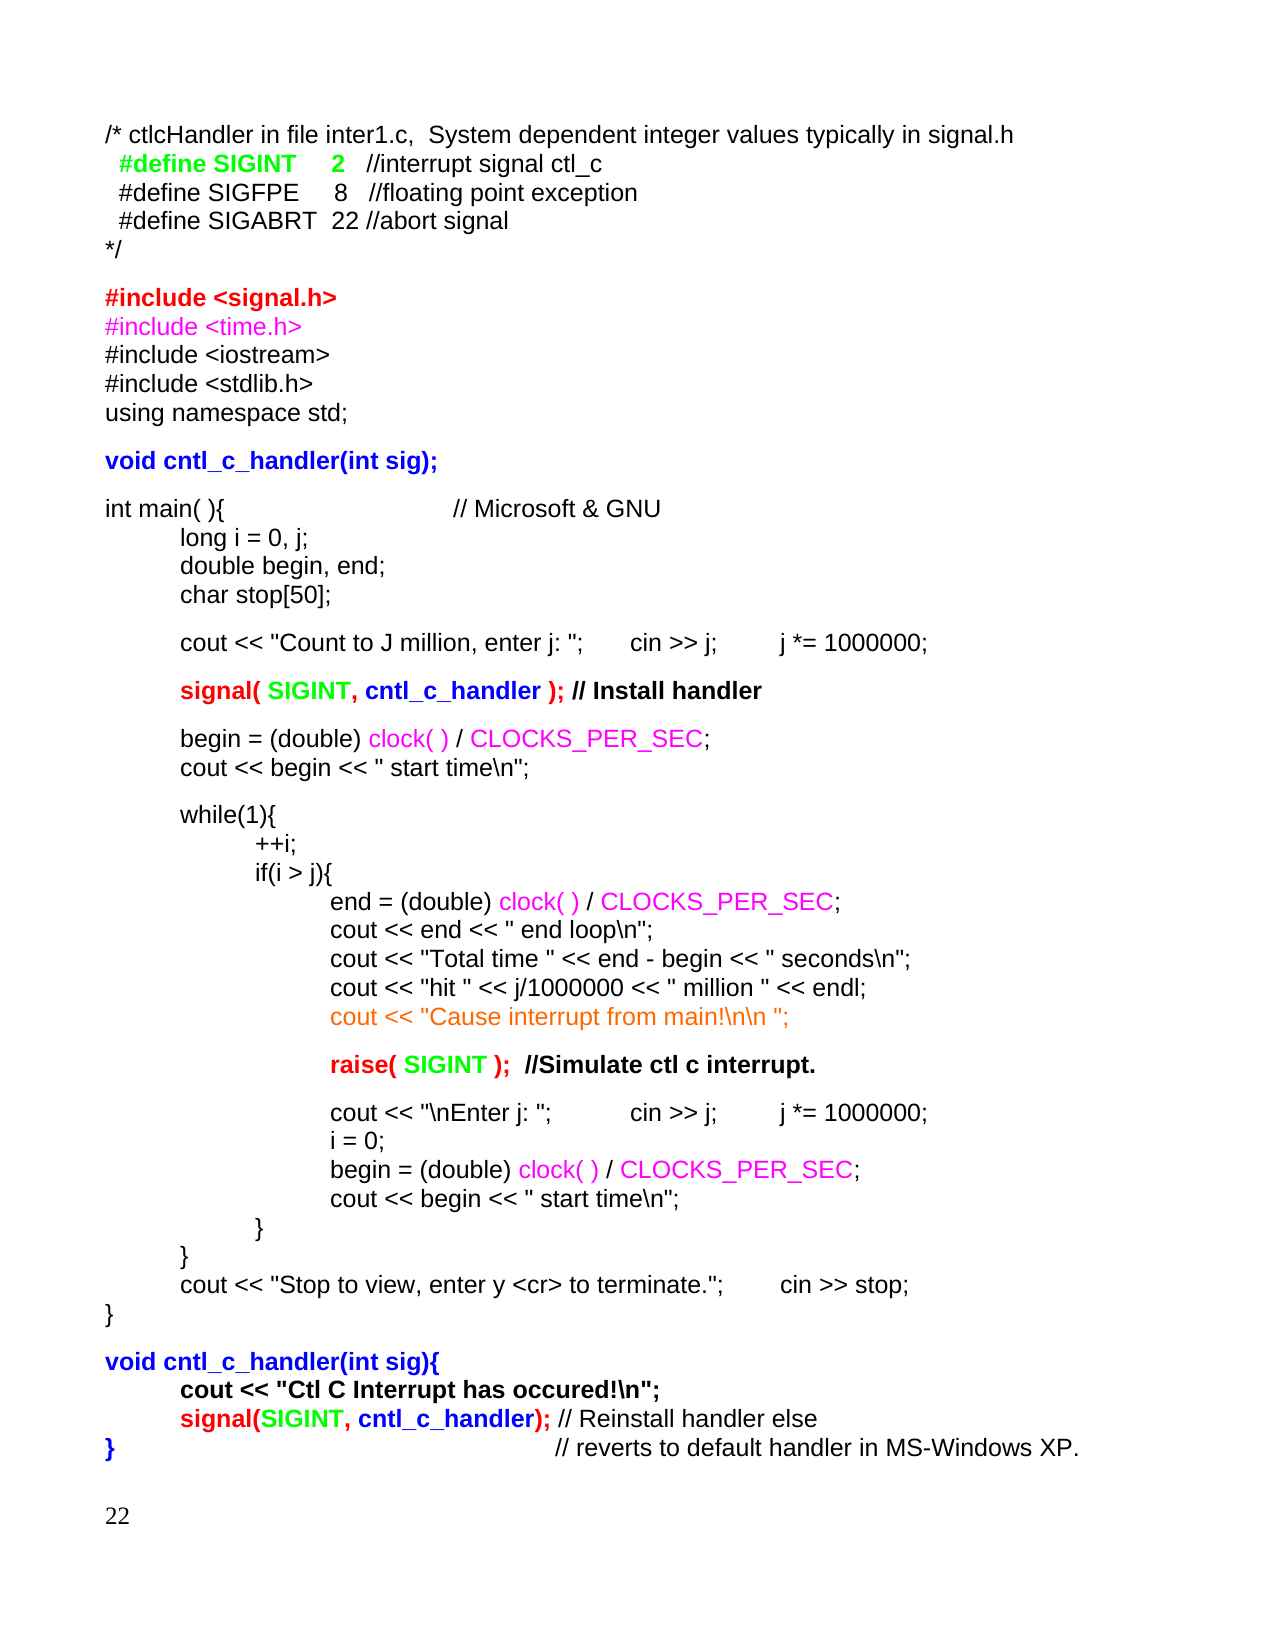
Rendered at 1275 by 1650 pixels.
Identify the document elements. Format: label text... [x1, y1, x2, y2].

text */ [105, 235, 1170, 264]
text double begin, end; [105, 551, 1170, 580]
text /* ctlcHandler in file inter1.c, System dependent integer values typically in signal.h [105, 120, 1170, 149]
text #define SIGFPE 8 //floating point exception [105, 177, 1170, 206]
text begin = (double) clock( ) / CLOCKS_PER_SEC; [105, 1155, 1170, 1184]
text cout << "Count to J million, enter j: "; cin >> j; j *= 1000000; [105, 628, 1170, 657]
text } // reverts to default handler in MS-Windows XP. [105, 1433, 1170, 1462]
text #include <time.h> [105, 312, 1170, 340]
text void cntl_c_handler(int sig); [105, 446, 1170, 474]
text } [105, 1299, 1170, 1327]
text #include <iostream> [105, 340, 1170, 369]
text int main( ){ // Microsoft & GNU [105, 494, 1170, 522]
text cout << "Ctl C Interrupt has occured!\n"; [105, 1375, 1170, 1404]
text i = 0; [105, 1126, 1170, 1155]
text #include <signal.h> [105, 283, 1170, 312]
text begin = (double) clock( ) / CLOCKS_PER_SEC; [105, 724, 1170, 752]
text raise( SIGINT ); //Simulate ctl c interrupt. [105, 1049, 1170, 1078]
text end = (double) clock( ) / CLOCKS_PER_SEC; [105, 887, 1170, 915]
text void cntl_c_handler(int sig){ [105, 1347, 1170, 1375]
text } [105, 1241, 1170, 1270]
text cout << begin << " start time\n"; [105, 752, 1170, 781]
text cout << begin << " start time\n"; [105, 1184, 1170, 1212]
text long i = 0, j; [105, 522, 1170, 551]
text ++i; [105, 829, 1170, 858]
text cout << "Cause interrupt from main!\n\n "; [105, 1002, 1170, 1030]
text #include <stdlib.h> [105, 369, 1170, 398]
text while(1){ [105, 800, 1170, 829]
text char stop[50]; [105, 580, 1170, 609]
text cout << "Total time " << end - begin << " seconds\n"; [105, 944, 1170, 973]
text signal(SIGINT, cntl_c_handler); // Reinstall handler else [105, 1404, 1170, 1433]
text } [105, 1212, 1170, 1241]
text cout << "hit " << j/1000000 << " million " << endl; [105, 973, 1170, 1002]
text signal( SIGINT, cntl_c_handler ); // Install handler [105, 676, 1170, 704]
text #define SIGABRT 22 //abort signal [105, 206, 1170, 235]
text cout << "Stop to view, enter y <cr> to terminate."; cin >> stop; [105, 1270, 1170, 1299]
text if(i > j){ [105, 858, 1170, 887]
text cout << "\nEnter j: "; cin >> j; j *= 1000000; [105, 1097, 1170, 1126]
text using namespace std; [105, 398, 1170, 427]
text #define SIGINT 2 //interrupt signal ctl_c [105, 149, 1170, 177]
text cout << end << " end loop\n"; [105, 915, 1170, 944]
